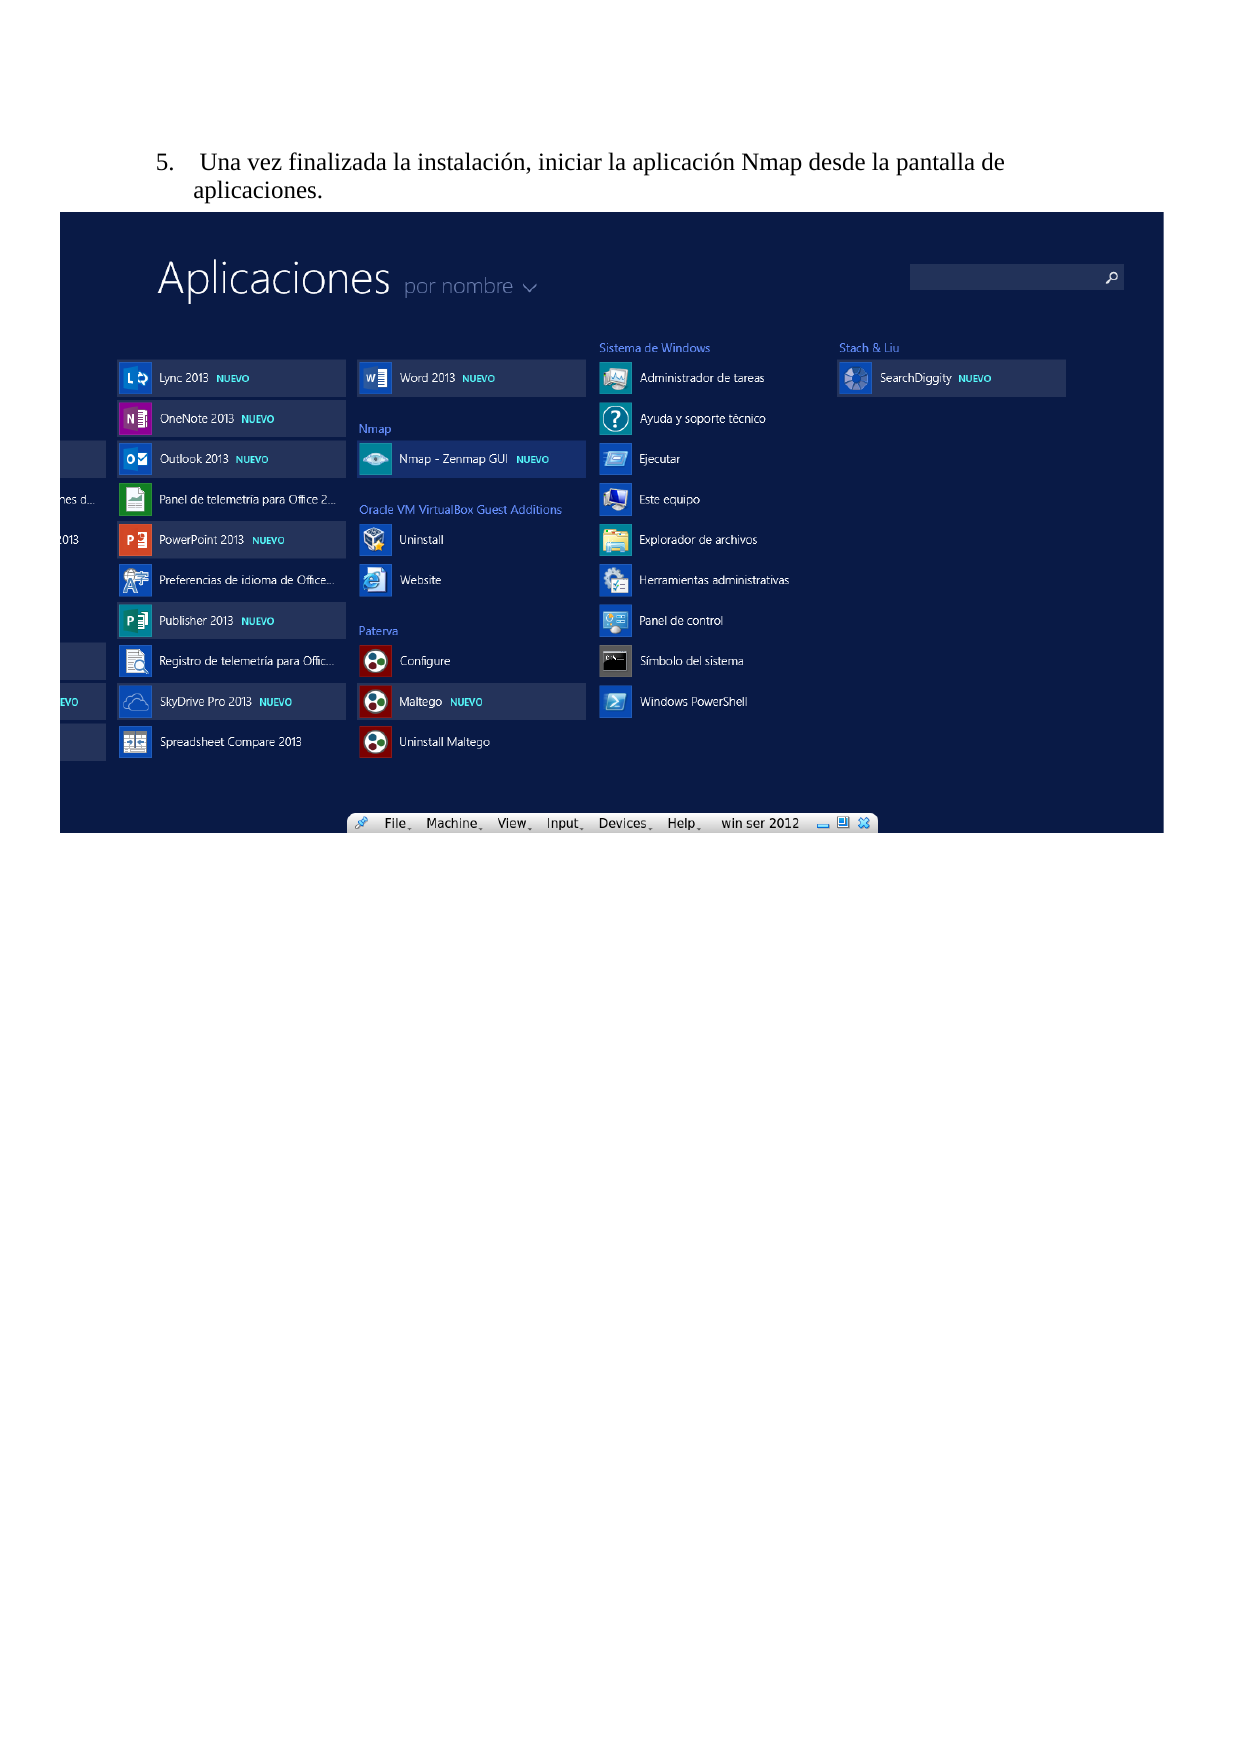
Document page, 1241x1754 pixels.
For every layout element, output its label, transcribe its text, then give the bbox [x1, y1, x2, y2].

picture [60, 212, 1164, 833]
list Una vez finalizada la instalación, iniciar la aplicación Nmap desde la pantalla de aplicaciones. [156, 147, 1122, 204]
